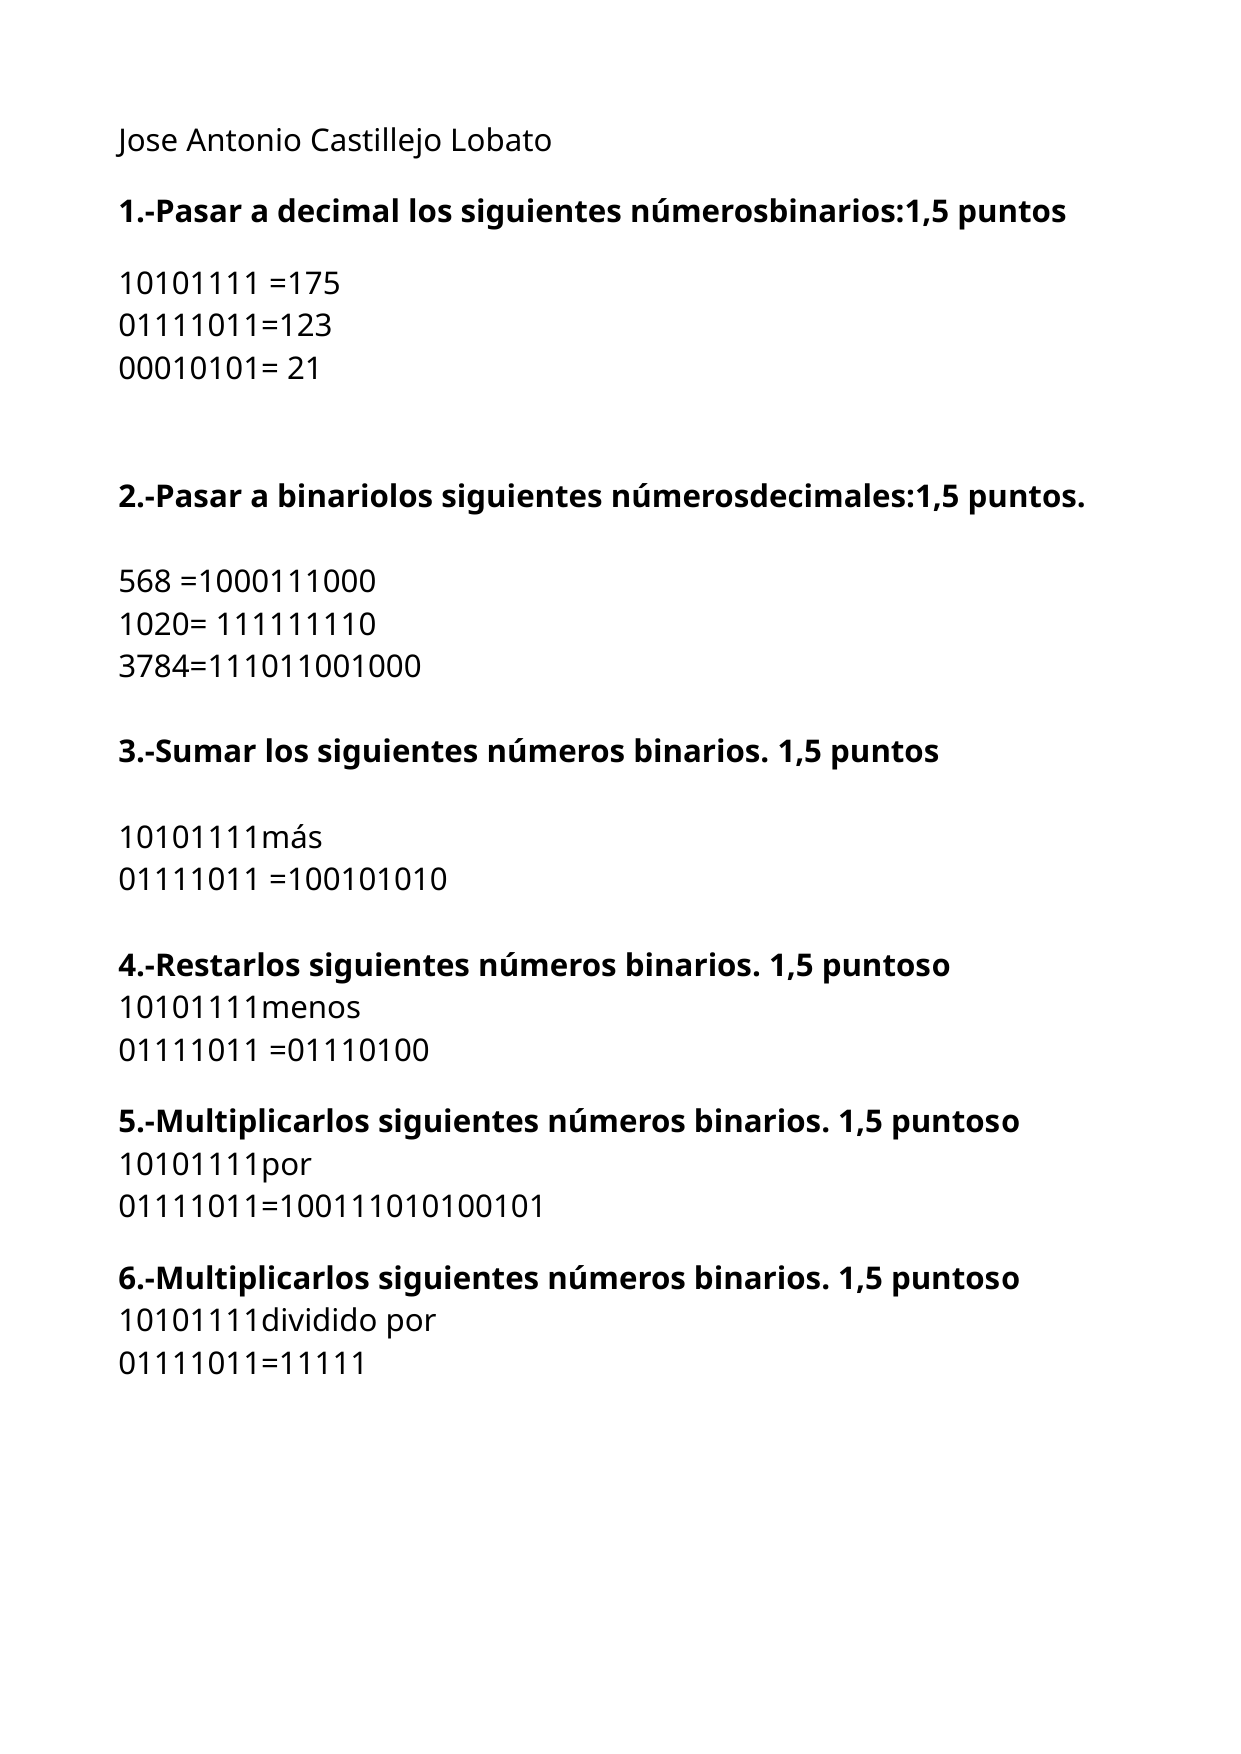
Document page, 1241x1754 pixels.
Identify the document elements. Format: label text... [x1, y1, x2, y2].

text 01111011 =01110100 [118, 1028, 1122, 1070]
text 10101111menos [118, 985, 1122, 1028]
text 1.-Pasar a decimal los siguientes númerosbinarios:1,5 puntos [118, 189, 1122, 232]
text 01111011=123 [118, 303, 1122, 346]
text 2.-Pasar a binariolos siguientes númerosdecimales:1,5 puntos. [118, 474, 1122, 516]
text 01111011=11111 [118, 1341, 1122, 1383]
text 3784=111011001000 [118, 644, 1122, 687]
text 568 =1000111000 [118, 559, 1122, 602]
text 1020= 111111110 [118, 602, 1122, 644]
text Jose Antonio Castillejo Lobato [118, 118, 1122, 161]
text 00010101= 21 [118, 346, 1122, 389]
text 3.-Sumar los siguientes números binarios. 1,5 puntos [118, 729, 1122, 772]
text 10101111dividido por [118, 1298, 1122, 1341]
text 10101111más [118, 815, 1122, 857]
text 5.-Multiplicarlos siguientes números binarios. 1,5 puntoso [118, 1099, 1122, 1142]
text 10101111 =175 [118, 261, 1122, 303]
text 01111011 =100101010 [118, 857, 1122, 900]
text 6.-Multiplicarlos siguientes números binarios. 1,5 puntoso [118, 1256, 1122, 1298]
text 10101111por [118, 1142, 1122, 1184]
text 01111011=100111010100101 [118, 1184, 1122, 1227]
text 4.-Restarlos siguientes números binarios. 1,5 puntoso [118, 942, 1122, 985]
